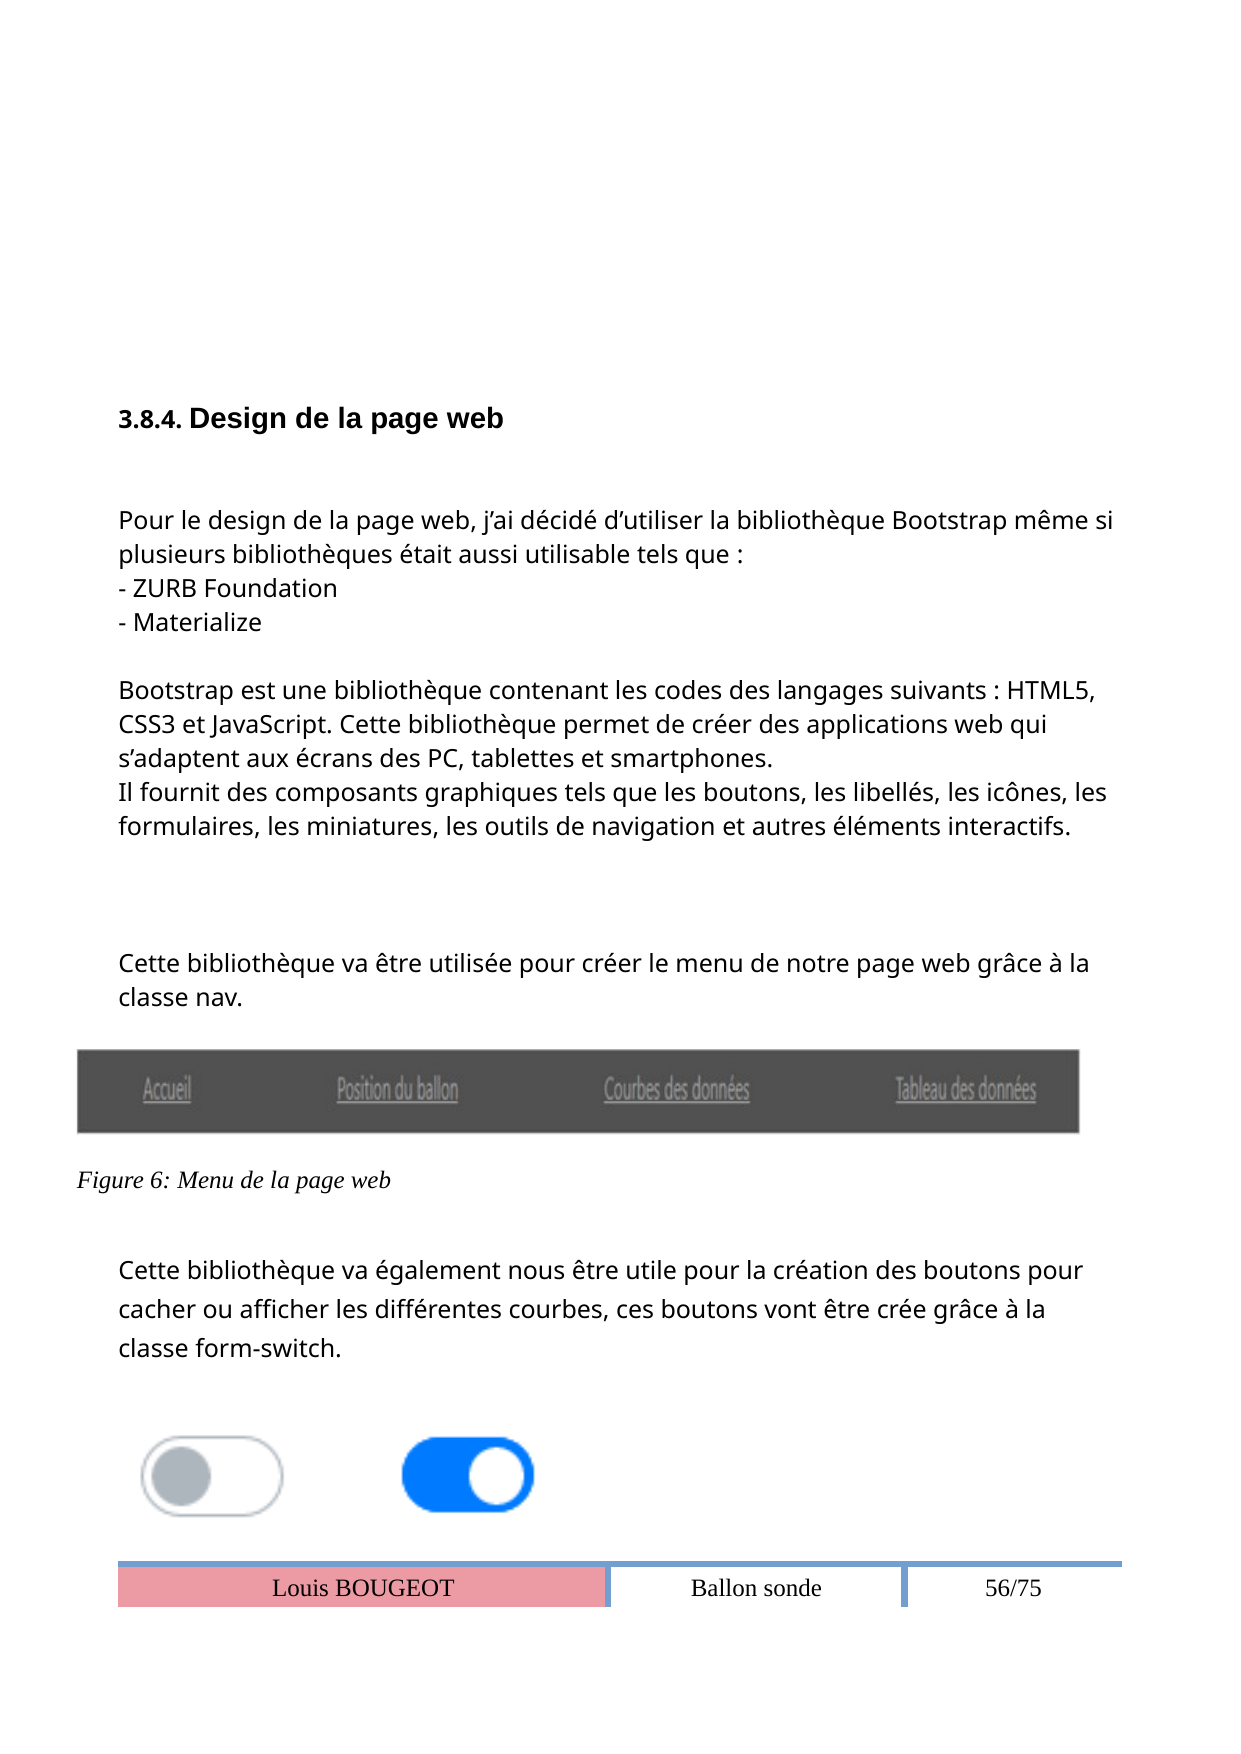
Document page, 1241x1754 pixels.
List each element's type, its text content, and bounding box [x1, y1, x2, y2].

text Il fournit des composants graphiques tels que les boutons, les libellés, les icônes, les formulaires, les miniatures, les outils de navigation et autres éléments interactifs. [118, 775, 1122, 843]
text Bootstrap est une bibliothèque contenant les codes des langages suivants : HTML5, CSS3 et JavaScript. Cette bibliothèque permet de créer des applications web qui s’adaptent aux écrans des PC, tablettes et smartphones. [118, 673, 1122, 775]
text Pour le design de la page web, j’ai décidé d’utiliser la bibliothèque Bootstrap même si plusieurs bibliothèques était aussi utilisable tels que : [118, 502, 1122, 571]
text - ZURB Foundation [118, 571, 1122, 605]
text - Materialize [118, 605, 1122, 639]
picture [131, 1426, 295, 1523]
text Cette bibliothèque va également nous être utile pour la création des boutons pour cacher ou afficher les différentes courbes, ces boutons vont être crée grâce à la classe form-switch. [118, 1253, 1122, 1365]
text Figure 6: Menu de la page web [77, 1165, 1199, 1194]
picture [383, 1428, 547, 1523]
subtitle Design de la page web [118, 401, 1122, 436]
text Cette bibliothèque va être utilisée pour créer le menu de notre page web grâce à la classe nav. [118, 945, 1122, 1013]
picture [76, 1049, 1081, 1135]
